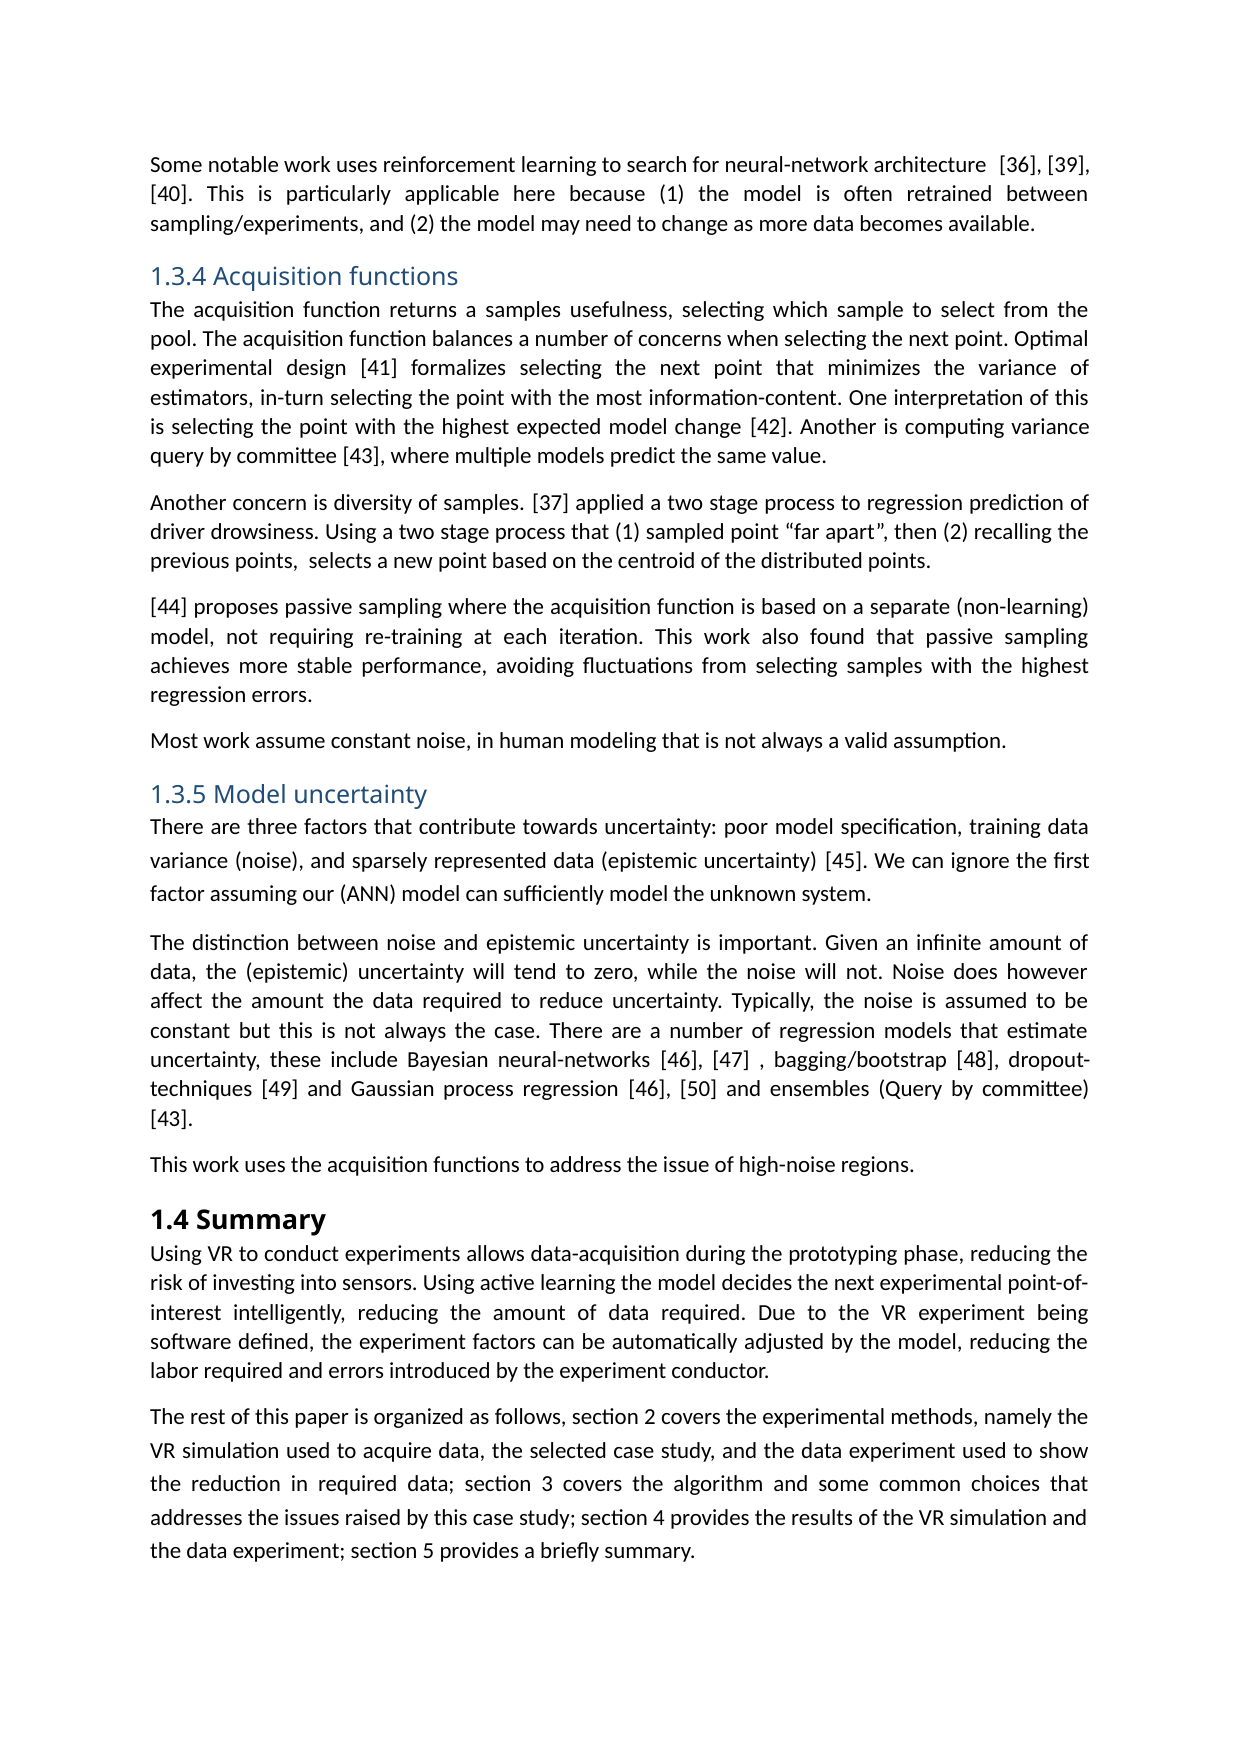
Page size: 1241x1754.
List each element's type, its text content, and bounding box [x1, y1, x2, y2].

text There are three factors that contribute towards uncertainty: poor model specification, training data variance (noise), and sparsely represented data (epistemic uncertainty) [45]⁠. We can ignore the first factor assuming our (ANN) model can sufficiently model the unknown system. [150, 812, 1090, 908]
text Another concern is diversity of samples. [37]⁠ applied a two stage process to regression prediction of driver drowsiness. Using a two stage process that (1) sampled point “far apart”, then (2) recalling the previous points, selects a new point based on the centroid of the distributed points. [150, 488, 1090, 574]
text Some notable work uses reinforcement learning to search for neural-network architecture [36], [39], [40]. This is particularly applicable here because (1) the model is often retrained between sampling/experiments, and (2) the model may need to change as more data becomes available. [150, 150, 1090, 237]
text The rest of this paper is organized as follows, section 2 covers the experimental methods, namely the VR simulation used to acquire data, the selected case study, and the data experiment used to show the reduction in required data; section 3 covers the algorithm and some common choices that addresses the issues raised by this case study; section 4 provides the results of the VR simulation and the data experiment; section 5 provides a briefly summary. [150, 1402, 1090, 1564]
subtitle Acquisition functions [150, 259, 1090, 293]
text Using VR to conduct experiments allows data-acquisition during the prototyping phase, reducing the risk of investing into sensors. Using active learning the model decides the next experimental point-of-interest intelligently, reducing the amount of data required. Due to the VR experiment being software defined, the experiment factors can be automatically adjusted by the model, reducing the labor required and errors introduced by the experiment conductor. [150, 1239, 1090, 1384]
text [44]⁠ proposes passive sampling where the acquisition function is based on a separate (non-learning) model, not requiring re-training at each iteration. This work also found that passive sampling achieves more stable performance, avoiding fluctuations from selecting samples with the highest regression errors. [150, 592, 1090, 708]
text The acquisition function returns a samples usefulness, selecting which sample to select from the pool. The acquisition function balances a number of concerns when selecting the next point. Optimal experimental design [41]⁠ formalizes selecting the next point that minimizes the variance of estimators, in-turn selecting the point with the most information-content. One interpretation of this is selecting the point with the highest expected model change [42]⁠. Another is computing variance query by committee [43]⁠, where multiple models predict the same value. [150, 295, 1090, 469]
text This work uses the acquisition functions to address the issue of high-noise regions. [150, 1150, 1090, 1178]
subtitle Summary [150, 1200, 1090, 1237]
text Most work assume constant noise, in human modeling that is not always a valid assumption. [150, 727, 1090, 754]
subtitle Model uncertainty [150, 777, 1090, 811]
text The distinction between noise and epistemic uncertainty is important. Given an infinite amount of data, the (epistemic) uncertainty will tend to zero, while the noise will not. Noise does however affect the amount the data required to reduce uncertainty. Typically, the noise is assumed to be constant but this is not always the case. There are a number of regression models that estimate uncertainty, these include Bayesian neural-networks [46], [47]⁠⁠⁠ , bagging/bootstrap [48]⁠, dropout-techniques [49]⁠⁠ and Gaussian process regression [46], [50] and ensembles (Query by committee) [43]⁠. [150, 928, 1090, 1132]
